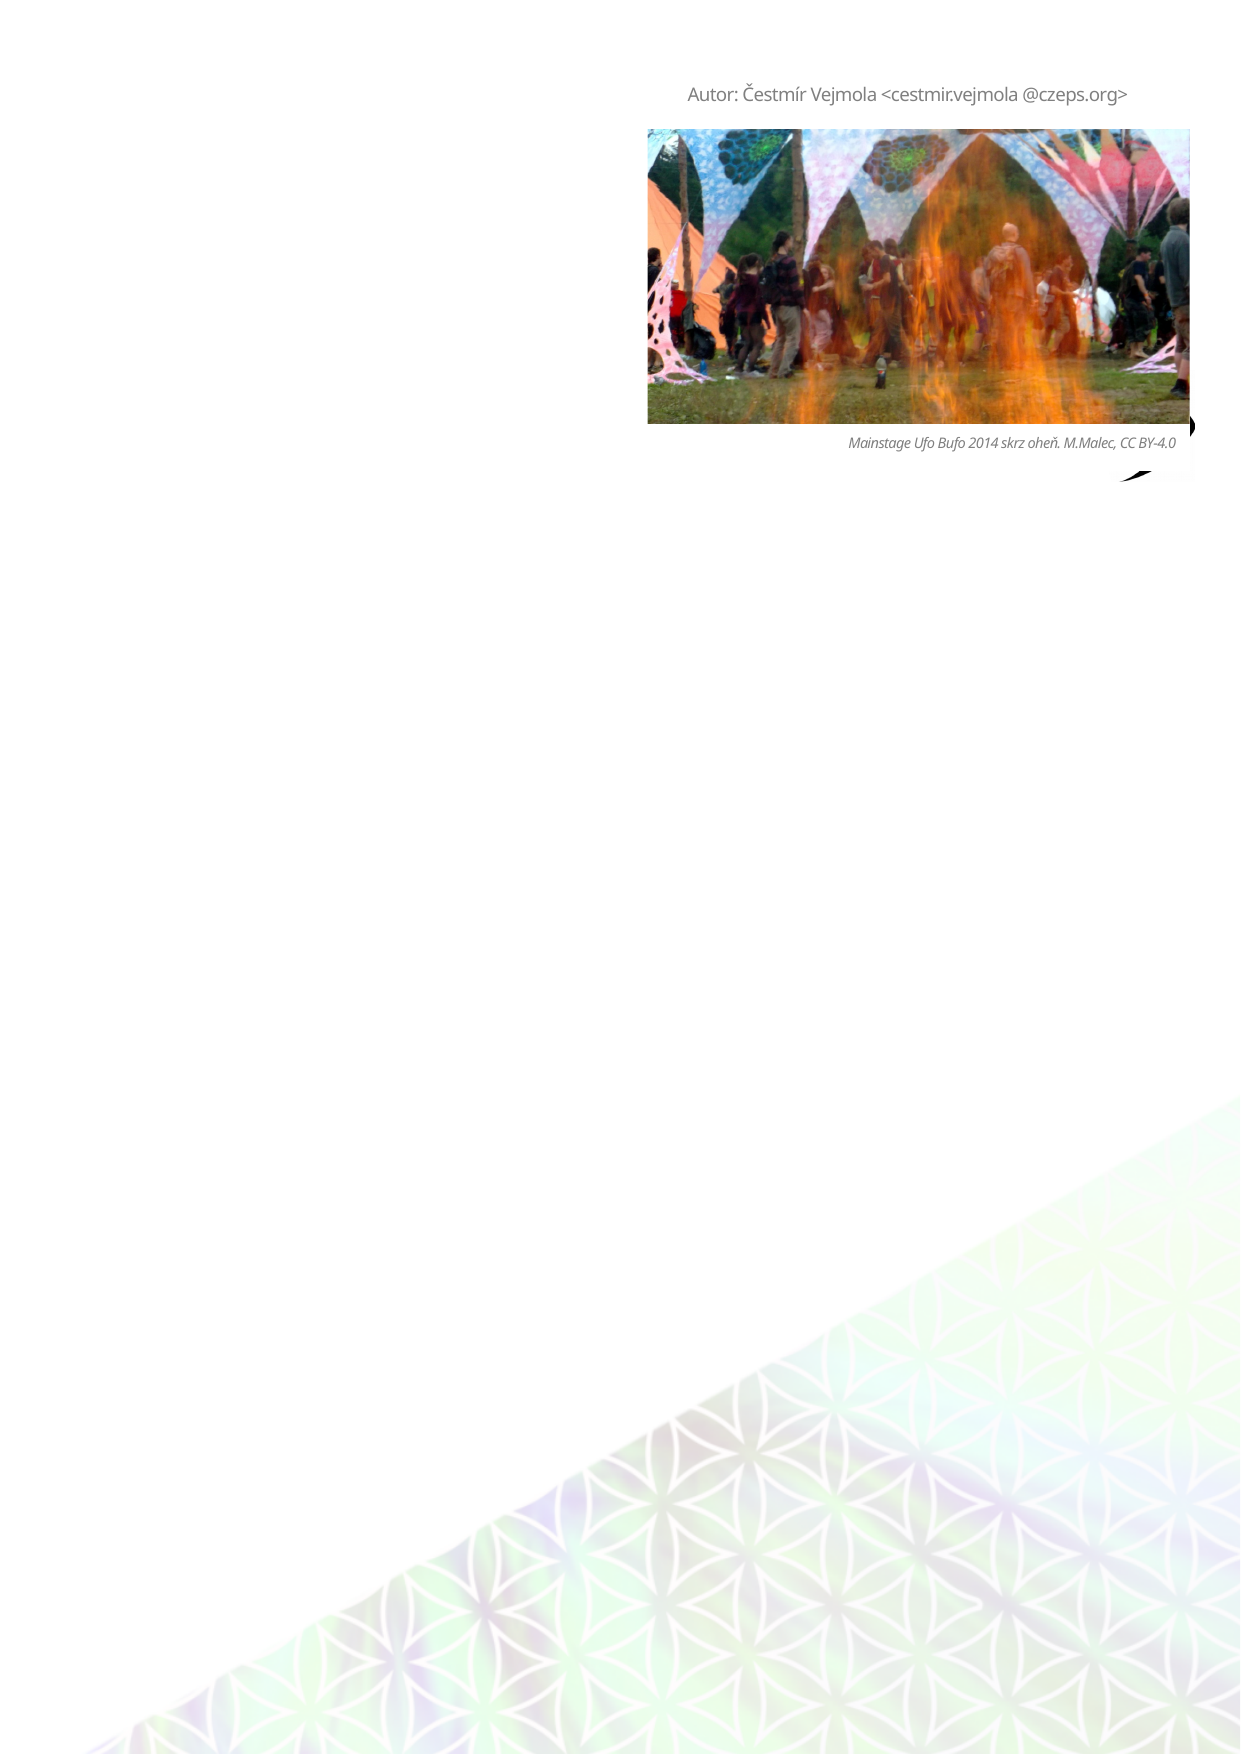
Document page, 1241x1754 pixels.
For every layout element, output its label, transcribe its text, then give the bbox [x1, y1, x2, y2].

picture [1098, 369, 1195, 482]
text Autor: Čestmír Vejmola <cestmir.vejmola @czeps.org> [59, 59, 605, 83]
picture [0, 1028, 1241, 1754]
